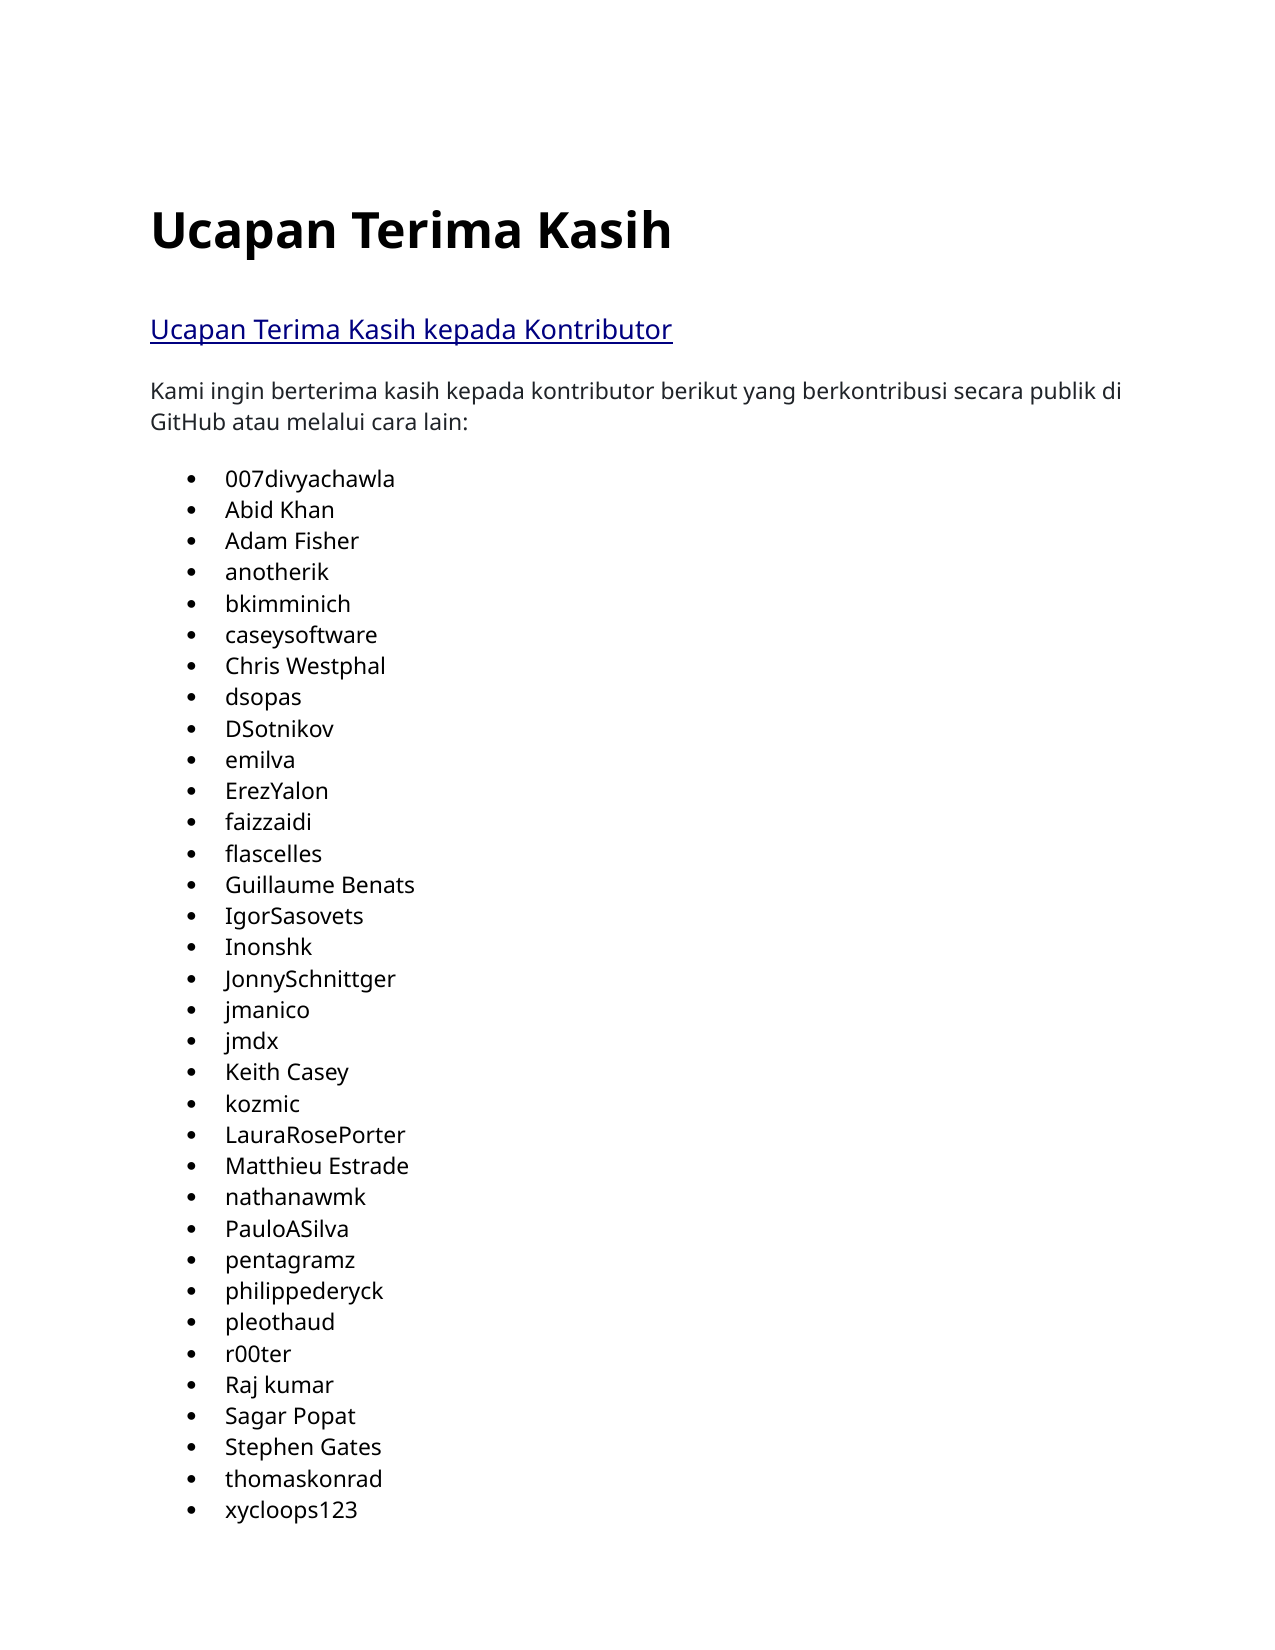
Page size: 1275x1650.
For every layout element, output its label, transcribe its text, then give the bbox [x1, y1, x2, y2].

list emilva [187, 744, 1125, 775]
list Raj kumar [187, 1369, 1125, 1400]
list flascelles [187, 838, 1125, 869]
list jmanico [187, 994, 1125, 1025]
list Abid Khan [187, 494, 1125, 525]
list caseysoftware [187, 619, 1125, 650]
list Stephen Gates [187, 1431, 1125, 1463]
list Keith Casey [187, 1056, 1125, 1088]
list bkimminich [187, 588, 1125, 619]
list nathanawmk [187, 1181, 1125, 1213]
list thomaskonrad [187, 1463, 1125, 1494]
list Chris Westphal [187, 650, 1125, 681]
list kozmic [187, 1088, 1125, 1119]
list philippederyck [187, 1275, 1125, 1306]
subtitle Ucapan Terima Kasih [150, 195, 1125, 263]
list PauloASilva [187, 1213, 1125, 1244]
list Inonshk [187, 931, 1125, 963]
list LauraRosePorter [187, 1119, 1125, 1150]
list JonnySchnittger [187, 963, 1125, 994]
list pentagramz [187, 1244, 1125, 1275]
list pleothaud [187, 1306, 1125, 1338]
text Kami ingin berterima kasih kepada kontributor berikut yang berkontribusi secara publik di GitHub atau melalui cara lain: [150, 375, 1125, 438]
list anotherik [187, 556, 1125, 588]
list r00ter [187, 1338, 1125, 1369]
list jmdx [187, 1025, 1125, 1056]
list xycloops123 [187, 1494, 1125, 1525]
list IgorSasovets [187, 900, 1125, 931]
subtitle Ucapan Terima Kasih kepada Kontributor [150, 311, 1125, 348]
list Matthieu Estrade [187, 1150, 1125, 1181]
list dsopas [187, 681, 1125, 713]
list faizzaidi [187, 806, 1125, 838]
list DSotnikov [187, 713, 1125, 744]
list ErezYalon [187, 775, 1125, 806]
list Guillaume Benats [187, 869, 1125, 900]
list Sagar Popat [187, 1400, 1125, 1431]
list 007divyachawla [187, 463, 1125, 494]
list Adam Fisher [187, 525, 1125, 556]
